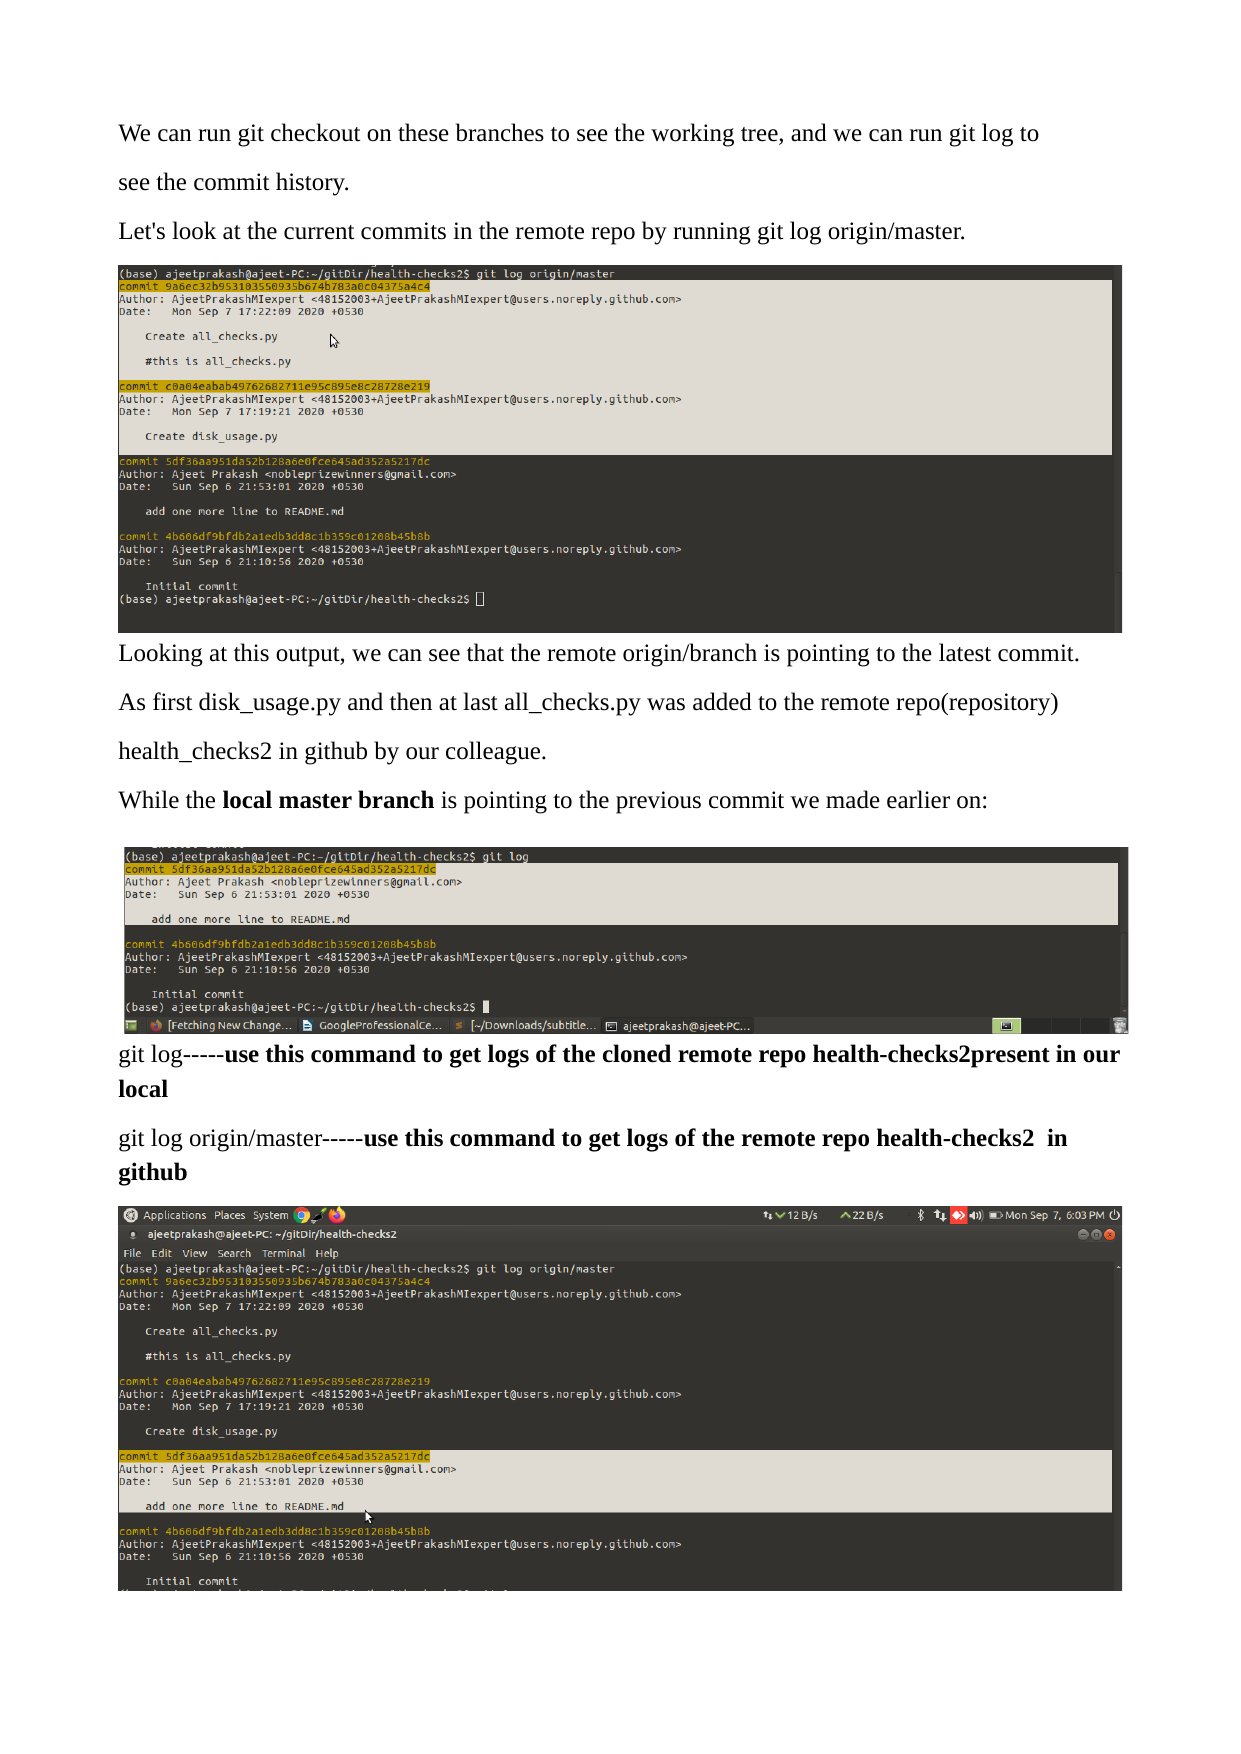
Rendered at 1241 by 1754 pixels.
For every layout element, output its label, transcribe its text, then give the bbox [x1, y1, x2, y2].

text git log-----use this command to get logs of the cloned remote repo health-checks2present in our local [118, 834, 1122, 1102]
text As first disk_usage.py and then at last all_checks.py was added to the remote repo(repository) [118, 687, 1122, 716]
text see the commit history. [118, 167, 1122, 196]
picture [118, 1206, 1123, 1591]
text git log origin/master-----use this command to get logs of the remote repo health-checks2 in github [118, 1123, 1122, 1186]
text While the local master branch is pointing to the previous commit we made earlier on: [118, 786, 1122, 814]
text Let's look at the current commits in the remote repo by running git log origin/master. [118, 216, 1122, 245]
text Looking at this output, we can see that the remote origin/branch is pointing to the latest commit. [118, 633, 1122, 667]
text We can run git checkout on these branches to see the working tree, and we can run git log to [118, 118, 1122, 147]
picture [118, 265, 1123, 633]
text health_checks2 in github by our colleague. [118, 736, 1122, 765]
